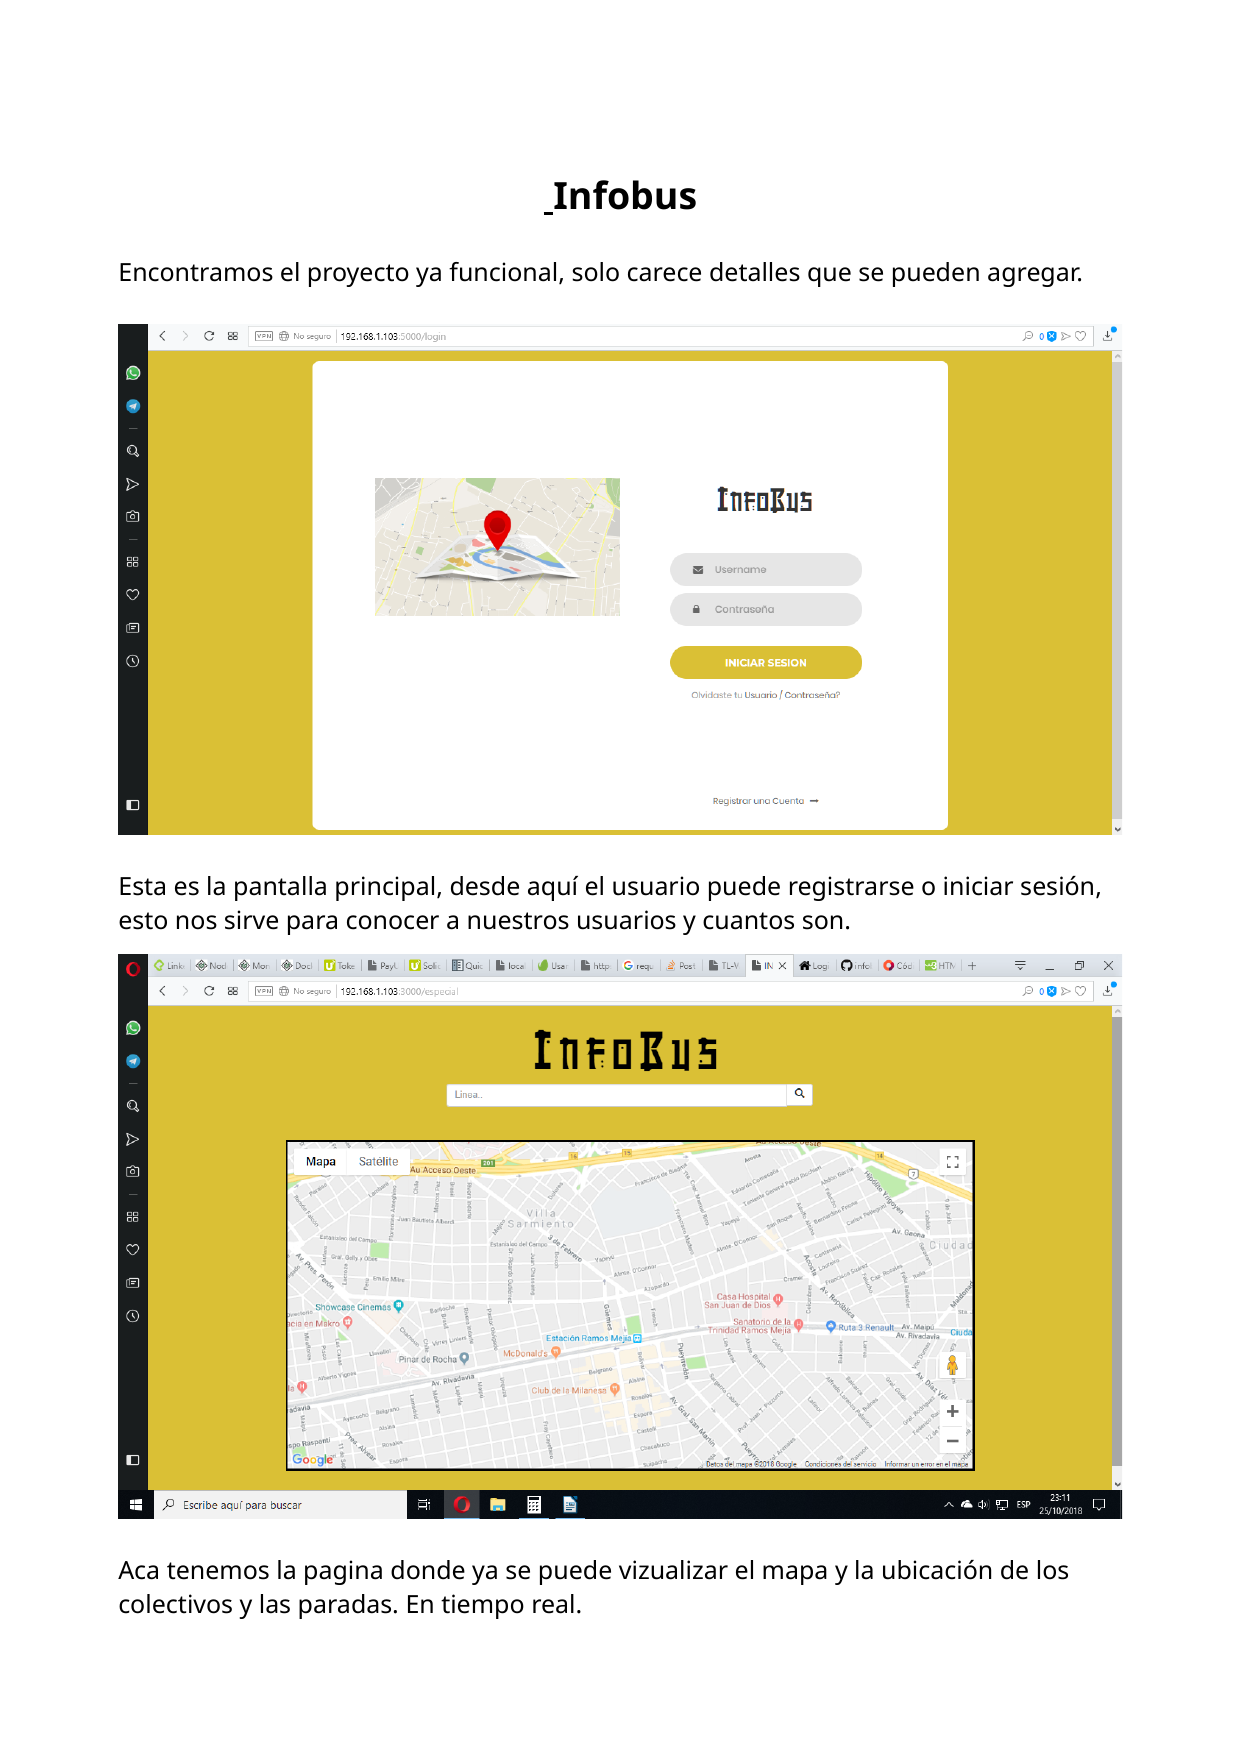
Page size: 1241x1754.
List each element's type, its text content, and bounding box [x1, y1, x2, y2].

text Encontramos el proyecto ya funcional, solo carece detalles que se pueden agregar. [118, 254, 1122, 288]
text Aca tenemos la pagina donde ya se puede vizualizar el mapa y la ubicación de los colectivos y las paradas. En tiempo real. [118, 1553, 1122, 1621]
text Esta es la pantalla principal, desde aquí el usuario puede registrarse o iniciar sesión, esto nos sirve para conocer a nuestros usuarios y cuantos son. [118, 869, 1122, 937]
picture [118, 324, 1123, 835]
picture [118, 954, 1123, 1519]
text Infobus [118, 169, 1122, 220]
